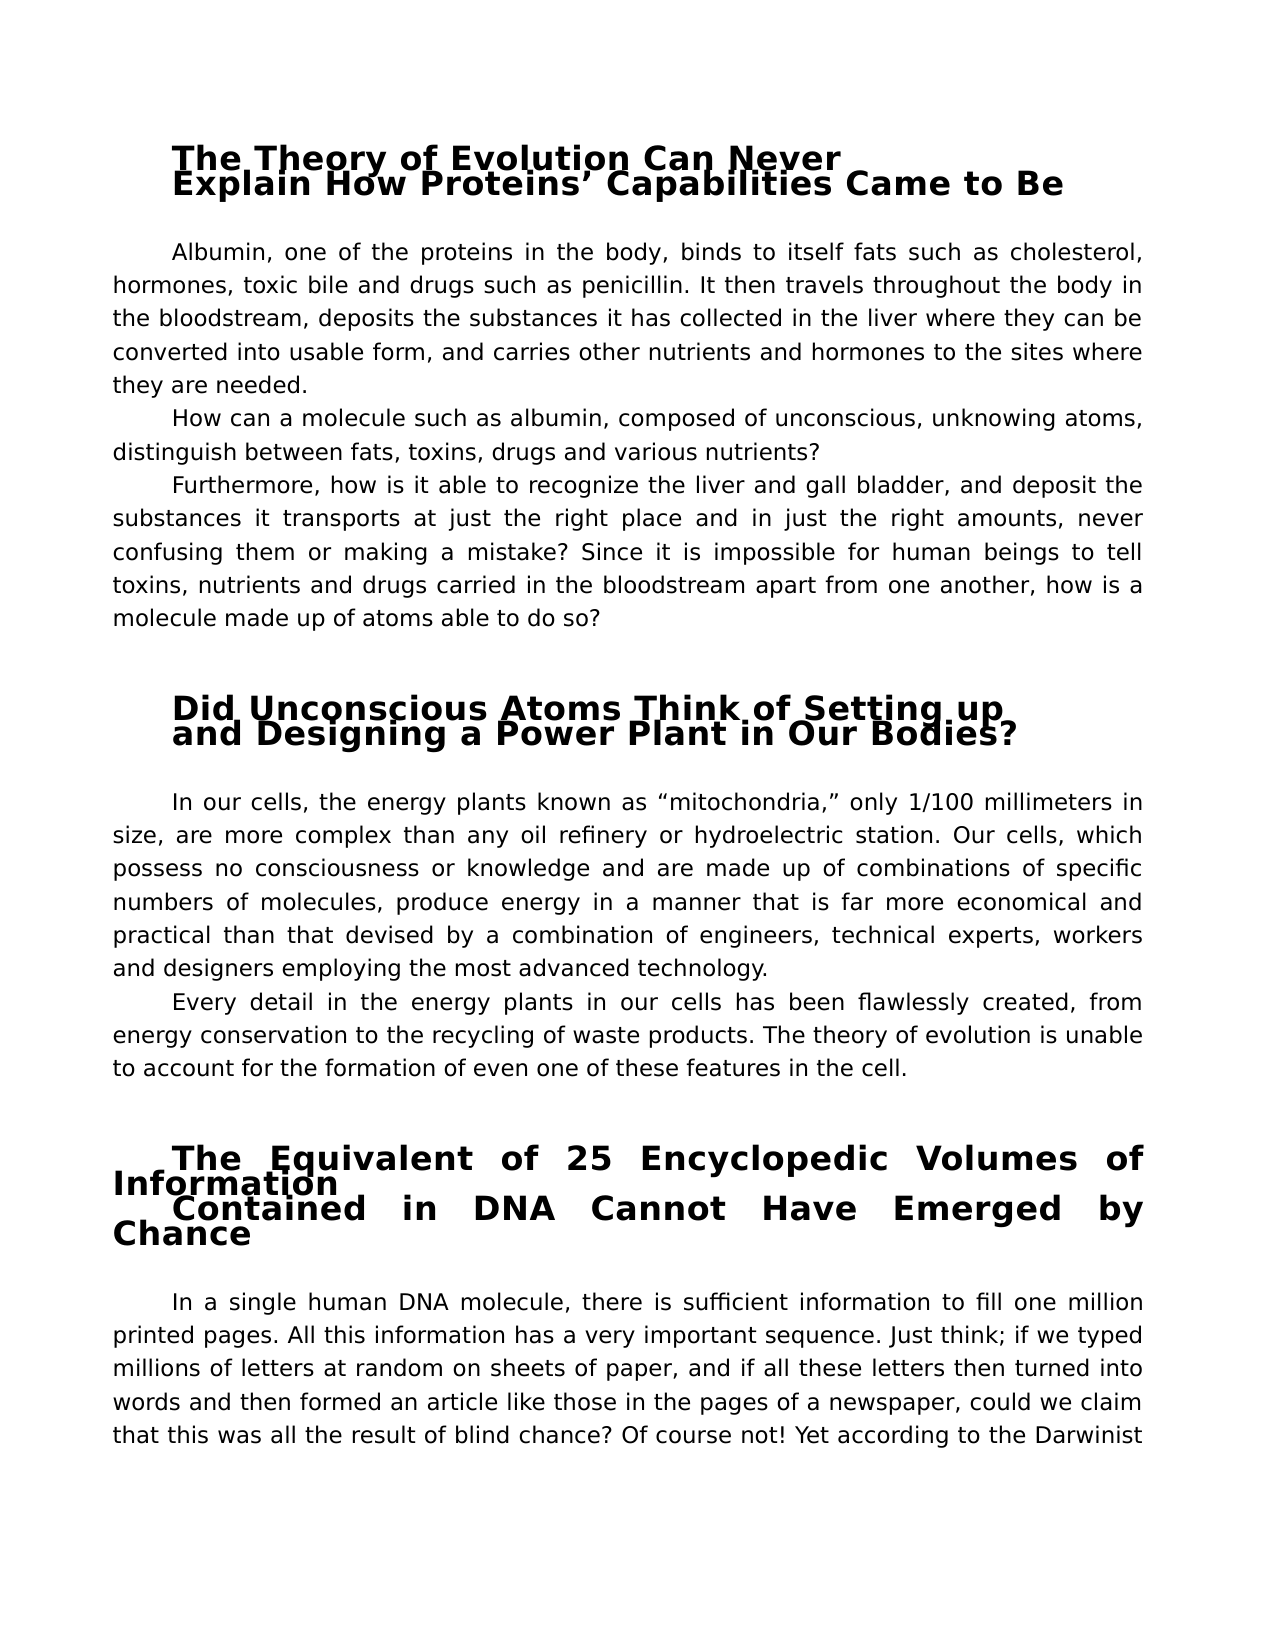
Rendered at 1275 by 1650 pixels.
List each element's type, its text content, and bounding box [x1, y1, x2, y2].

text The Theory of Evolution Can Never [746, 150, 1145, 175]
text In a single human DNA molecule, there is sufficient information to fill one million printed pages. All this information has a very important sequence. Just think; if we typed millions of letters at random on sheets of paper, and if all these letters then turned into words and then formed an article like those in the pages of a newspaper, could we claim that this was all the result of blind chance? Of course not! Yet according to the Darwinist [112, 1283, 1145, 1450]
text The Theory of Evolution Can Never [112, 150, 745, 175]
text Every detail in the energy plants in our cells has been flawlessly created, from energy conservation to the recycling of waste products. The theory of evolution is unable to account for the formation of even one of these features in the cell. [112, 983, 1145, 1083]
text and Designing a Power Plant in Our Bodies? [112, 725, 1145, 750]
text How can a molecule such as albumin, composed of unconscious, unknowing atoms, distinguish between fats, toxins, drugs and various nutrients? [112, 400, 1145, 467]
text The Equivalent of 25 Encyclopedic Volumes of Information [112, 1150, 1145, 1200]
text In our cells, the energy plants known as “mitochondria,” only 1/100 millimeters in size, are more complex than any oil refinery or hydroelectric station. Our cells, which possess no consciousness or knowledge and are made up of combinations of specific numbers of molecules, produce energy in a manner that is far more economical and practical than that devised by a combination of engineers, technical experts, workers and designers employing the most advanced technology. [112, 783, 1145, 983]
text Contained in DNA Cannot Have Emerged by Chance [112, 1200, 1145, 1250]
text Explain How Proteins’ Capabilities Came to Be [112, 175, 1145, 200]
text Albumin, one of the proteins in the body, binds to itself fats such as cholesterol, hormones, toxic bile and drugs such as penicillin. It then travels throughout the body in the bloodstream, deposits the substances it has collected in the liver where they can be converted into usable form, and carries other nutrients and hormones to the sites where they are needed. [112, 233, 1145, 400]
text Did Unconscious Atoms Think of Setting up [112, 700, 1145, 725]
text Furthermore, how is it able to recognize the liver and gall bladder, and deposit the substances it transports at just the right place and in just the right amounts, never confusing them or making a mistake? Since it is impossible for human beings to tell toxins, nutrients and drugs carried in the bloodstream apart from one another, how is a molecule made up of atoms able to do so? [112, 467, 1145, 633]
